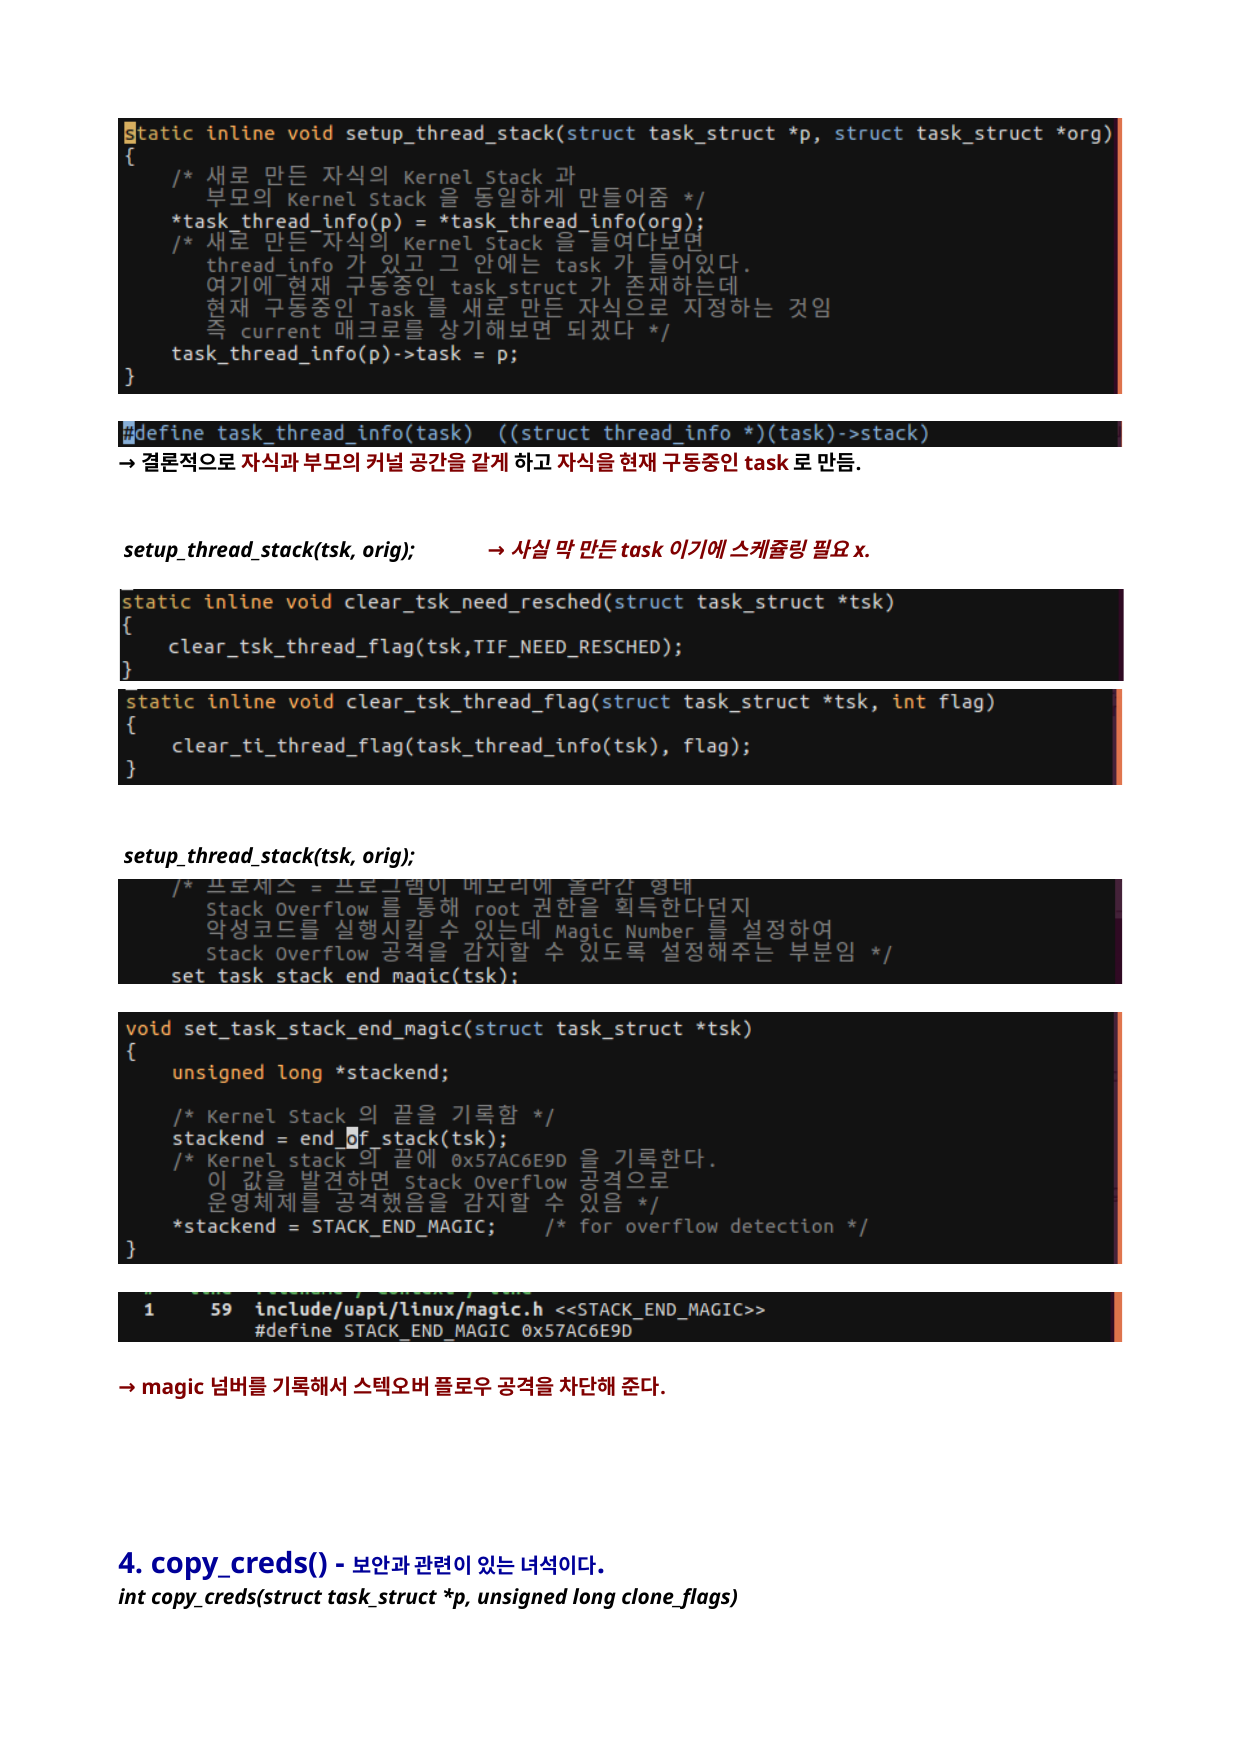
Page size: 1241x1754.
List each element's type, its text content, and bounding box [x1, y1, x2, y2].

text → 결론적으로 자식과 부모의 커널 공간을 같게 하고 자식을 현재 구동중인 task로 만듬. [118, 447, 1122, 477]
text 4. copy_creds() - 보안과 관련이 있는 녀석이다. [118, 1542, 1122, 1582]
text setup_thread_stack(tsk, orig); → 사실 막 만든 task이기에 스케쥴링 필요 x. [118, 533, 1122, 564]
picture [118, 1012, 1123, 1264]
picture [118, 118, 1123, 394]
picture [118, 1292, 1123, 1342]
picture [118, 689, 1123, 785]
picture [118, 421, 1123, 447]
text int copy_creds(struct task_struct *p, unsigned long clone_flags) [118, 1582, 1122, 1611]
picture [119, 589, 1124, 681]
picture [118, 879, 1123, 984]
text → magic 넘버를 기록해서 스텍오버 플로우 공격을 차단해 준다. [118, 1370, 1122, 1400]
text setup_thread_stack(tsk, orig); [118, 842, 1122, 870]
